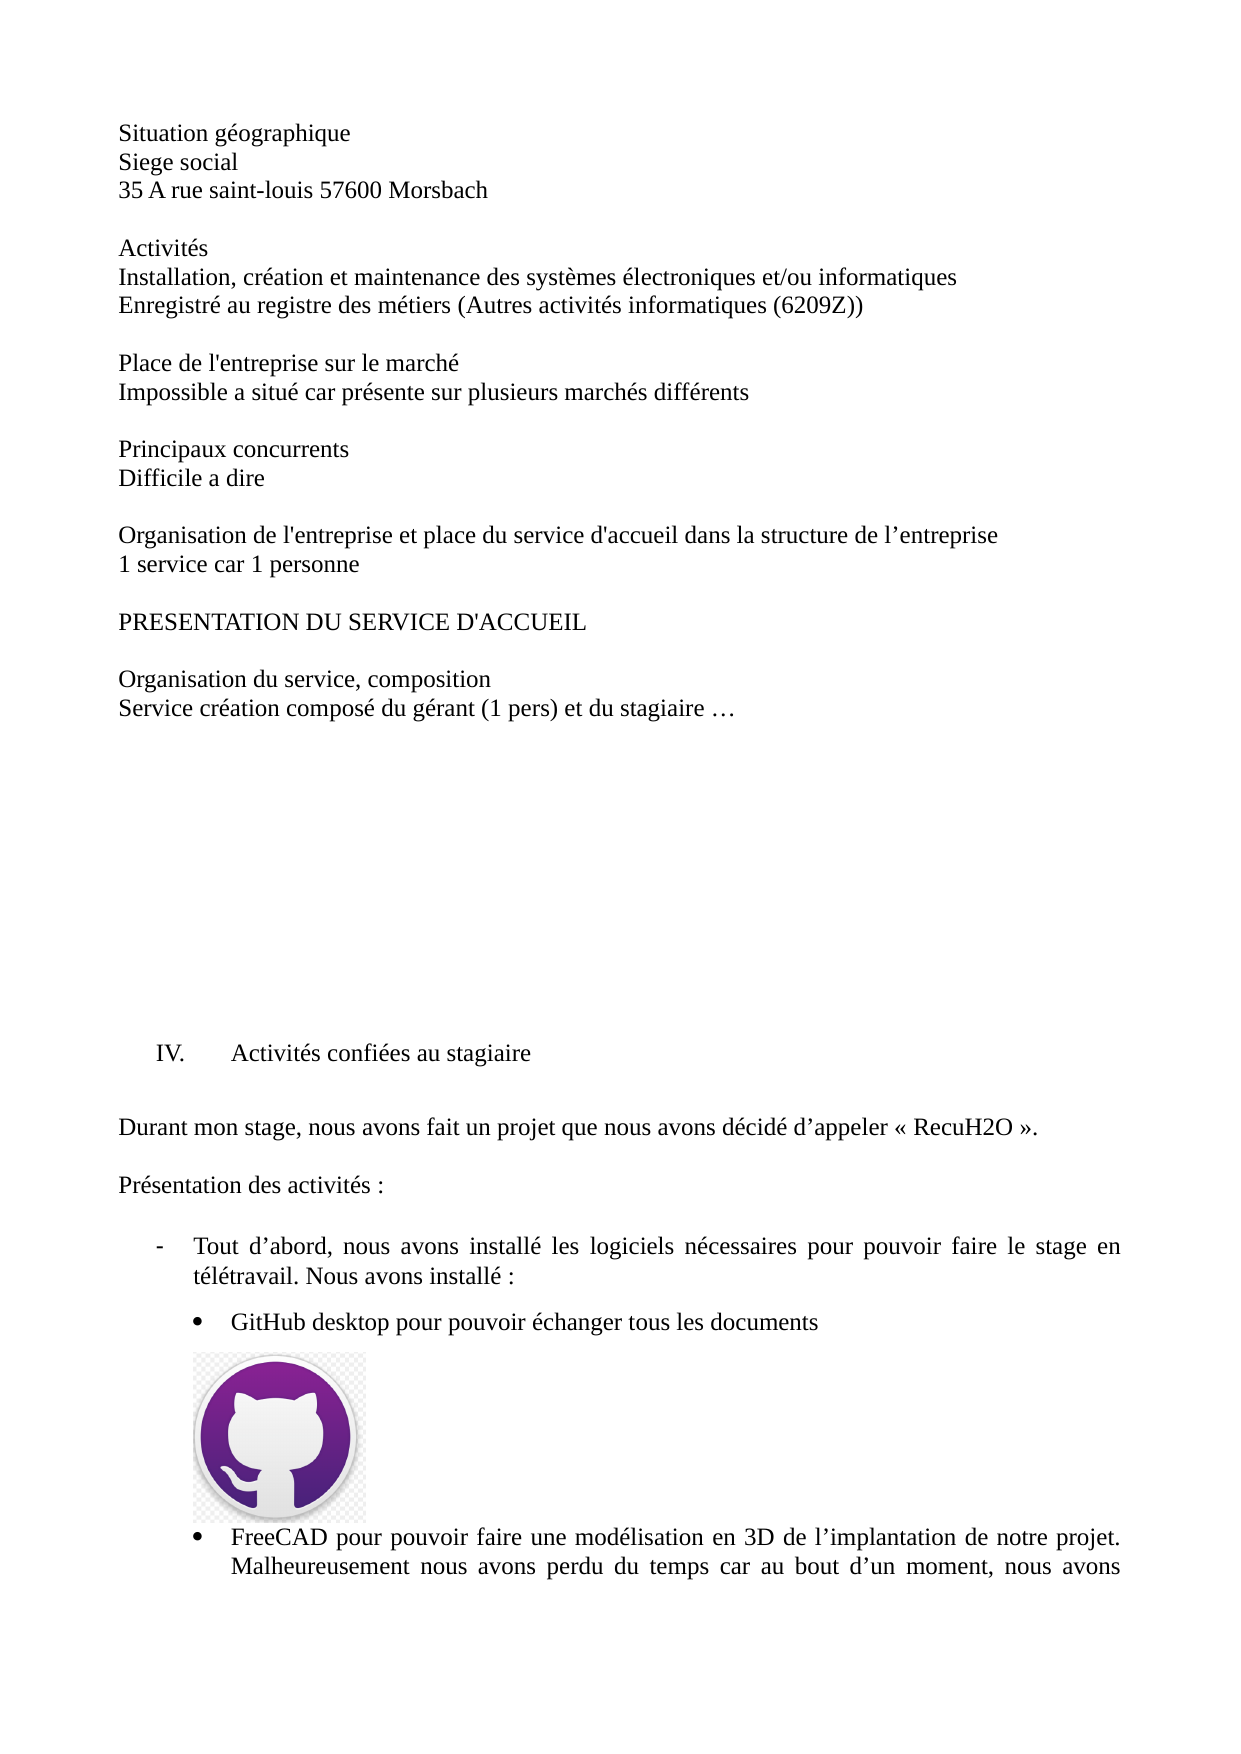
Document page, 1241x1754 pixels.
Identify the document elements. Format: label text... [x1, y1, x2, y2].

text Présentation des activités : [118, 1170, 1122, 1198]
text Organisation de l'entreprise et place du service d'accueil dans la structure de l’entreprise [118, 521, 1122, 549]
text 35 A rue saint-louis 57600 Morsbach [118, 176, 1122, 204]
text 1 service car 1 personne [118, 549, 1122, 578]
list Activités confiées au stagiaire [156, 1038, 1122, 1067]
text Difficile a dire [118, 463, 1122, 492]
list FreeCAD pour pouvoir faire une modélisation en 3D de l’implantation de notre projet. Malheureusement nous avons perdu du temps car au bout d’un moment, nous avons [193, 1522, 1122, 1580]
text Service création composé du gérant (1 pers) et du stagiaire … [118, 693, 1122, 722]
list GitHub desktop pour pouvoir échanger tous les documents [193, 1307, 1122, 1336]
text Enregistré au registre des métiers (Autres activités informatiques (6209Z)) [118, 291, 1122, 319]
text Durant mon stage, nous avons fait un projet que nous avons décidé d’appeler « RecuH2O ». [118, 1112, 1122, 1141]
text PRESENTATION DU SERVICE D'ACCUEIL [118, 607, 1122, 636]
text Principaux concurrents [118, 434, 1122, 463]
text Organisation du service, composition [118, 664, 1122, 693]
text Activités [118, 233, 1122, 262]
text Situation géographique [118, 118, 1122, 147]
text Place de l'entreprise sur le marché [118, 348, 1122, 377]
list Tout d’abord, nous avons installé les logiciels nécessaires pour pouvoir faire le stage en télétravail. Nous avons installé : [156, 1227, 1122, 1290]
text Installation, création et maintenance des systèmes électroniques et/ou informatiques [118, 262, 1122, 291]
text Siege social [118, 147, 1122, 176]
text Impossible a situé car présente sur plusieurs marchés différents [118, 377, 1122, 406]
